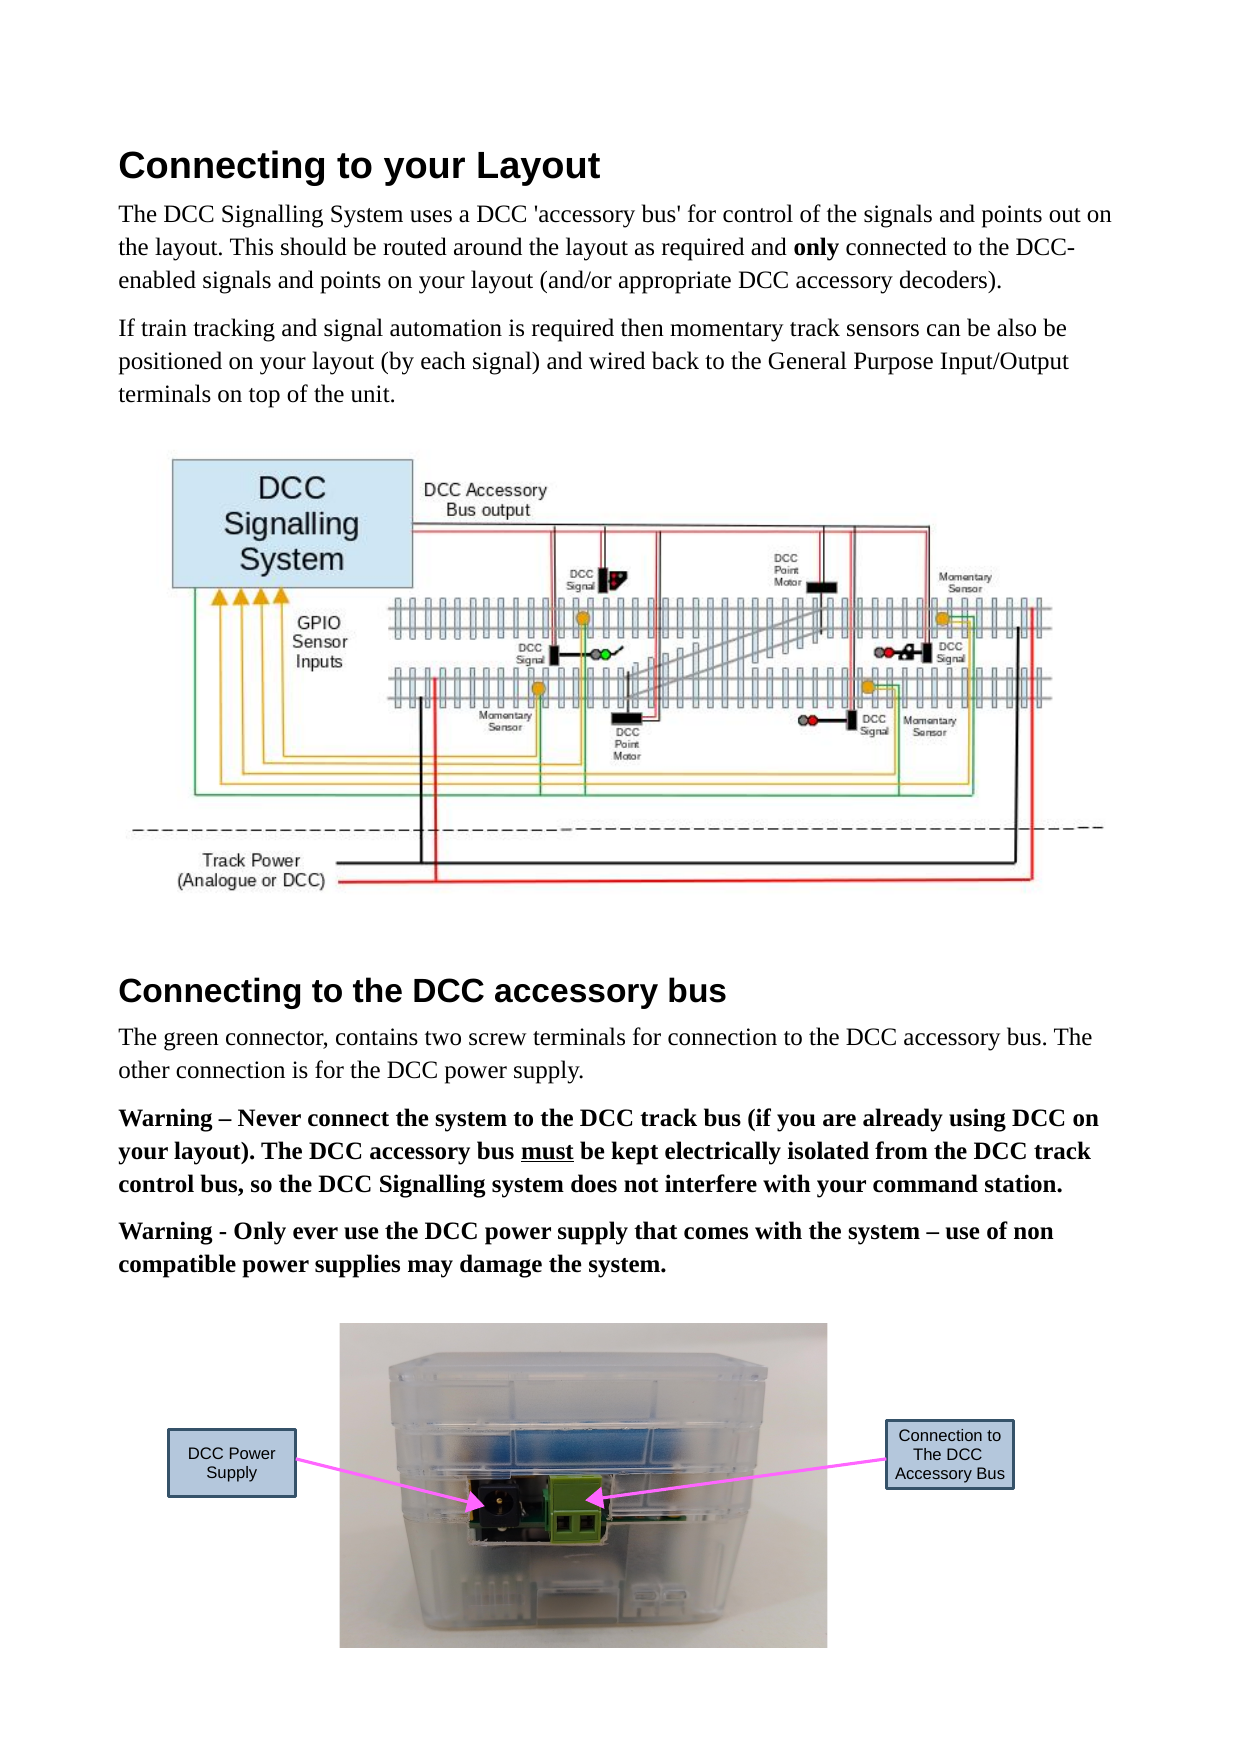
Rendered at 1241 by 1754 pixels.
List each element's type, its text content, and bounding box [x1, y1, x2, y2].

text If train tracking and signal automation is required then momentary track sensors can be also be positioned on your layout (by each signal) and wired back to the General Purpose Input/Output terminals on top of the unit. [118, 313, 1122, 408]
picture [125, 429, 1112, 909]
text The green connector, contains two screw terminals for connection to the DCC accessory bus. The other connection is for the DCC power supply. [118, 1022, 1122, 1084]
text Warning - Only ever use the DCC power supply that comes with the system – use of non compatible power supplies may damage the system. [118, 1216, 1122, 1278]
text The DCC Signalling System uses a DCC 'accessory bus' for control of the signals and points out on the layout. This should be routed around the layout as required and only connected to the DCC-enabled signals and points on your layout (and/or appropriate DCC accessory decoders). [118, 199, 1122, 294]
text Warning – Never connect the system to the DCC track bus (if you are already using DCC on your layout). The DCC accessory bus must be kept electrically isolated from the DCC track control bus, so the DCC Signalling system does not interfere with your command station. [118, 1103, 1122, 1198]
subtitle Connecting to your Layout [118, 143, 1122, 187]
subtitle Connecting to the DCC accessory bus [118, 971, 1122, 1010]
